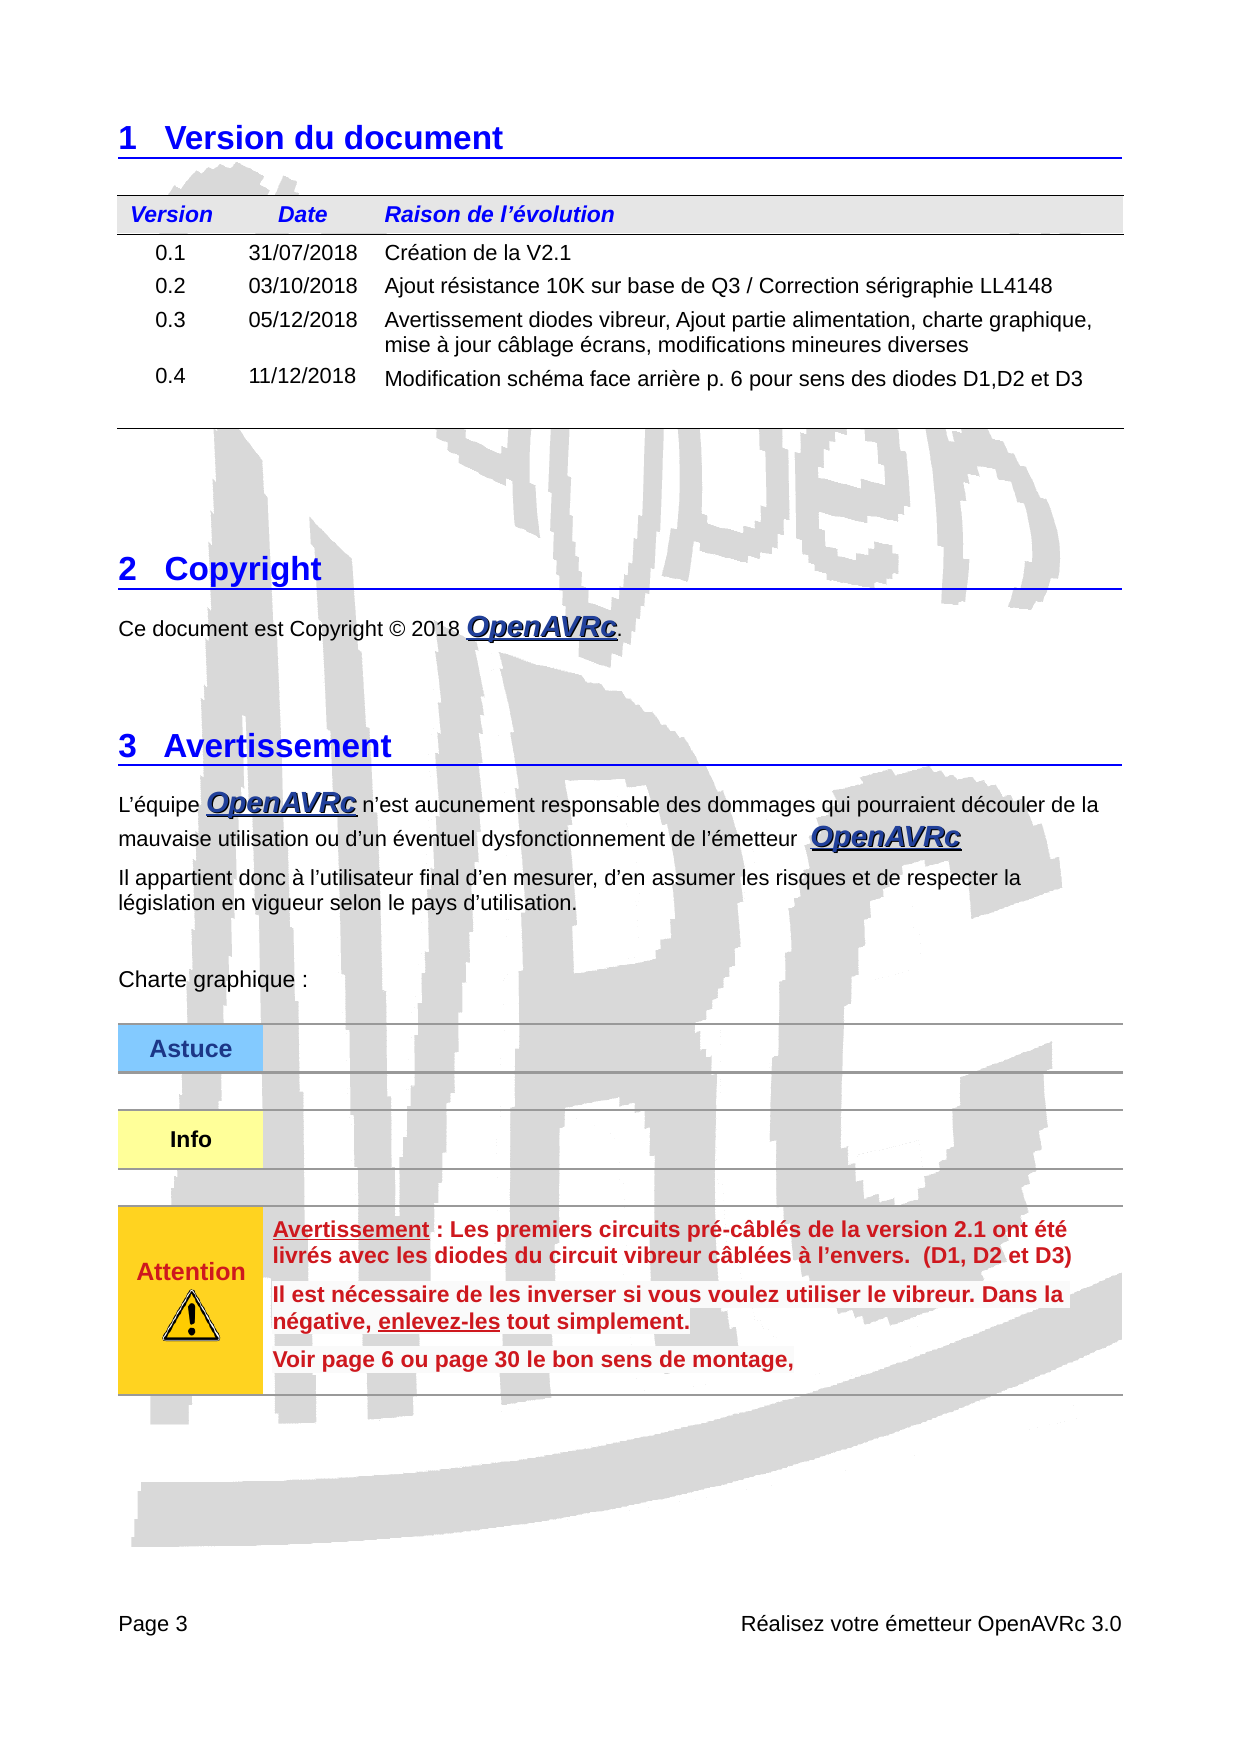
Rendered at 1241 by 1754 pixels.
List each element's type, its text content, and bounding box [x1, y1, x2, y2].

table_header Attention [118, 1207, 263, 1394]
table_cell 0.1 0.2 0.3 0.4 [117, 235, 236, 428]
subtitle 1 Version du document [118, 118, 1122, 157]
table_cell 31/07/2018 03/10/2018 05/12/2018 11/12/2018 [236, 235, 372, 428]
table_header Astuce [118, 1025, 263, 1071]
table_header Date [236, 196, 372, 233]
subtitle 3 Avertissement [118, 726, 1122, 764]
picture [158, 1285, 224, 1345]
table_header Avertissement : Les premiers circuits pré-câblés de la version 2.1 ont été livrés avec les diodes du circuit vibreur câblées à l’envers. (D1, D2 et D3) Il est nécessaire de les inverser si vous voulez utiliser le vibreur. Dans la négative, enlevez-les tout simplement. Voir page 6 ou page 30 le bon sens de montage, [264, 1207, 1122, 1394]
table_header Info [118, 1111, 263, 1168]
text L’équipe OpenAVRc n’est aucunement responsable des dommages qui pourraient découler de la mauvaise utilisation ou d’un éventuel dysfonctionnement de l’émetteur OpenAVRc [118, 785, 1122, 852]
subtitle 2 Copyright [118, 549, 1122, 588]
table_header [264, 1025, 1122, 1071]
table_cell Création de la V2.1 Ajout résistance 10K sur base de Q3 / Correction sérigraphie LL4148 Avertissement diodes vibreur, Ajout partie alimentation, charte graphique, mise à jour câblage écrans, modifications mineures diverses Modification schéma face arrière p. 6 pour sens des diodes D1,D2 et D3 [372, 235, 1123, 428]
text Il appartient donc à l’utilisateur final d’en mesurer, d’en assumer les risques et de respecter la législation en vigueur selon le pays d’utilisation. [118, 864, 1122, 915]
text Charte graphique : [118, 966, 1122, 993]
table_header [264, 1111, 1122, 1168]
table_header Version [117, 196, 236, 233]
text Ce document est Copyright © 2018 OpenAVRc. [118, 609, 1122, 642]
table_header Raison de l’évolution [372, 196, 1123, 233]
